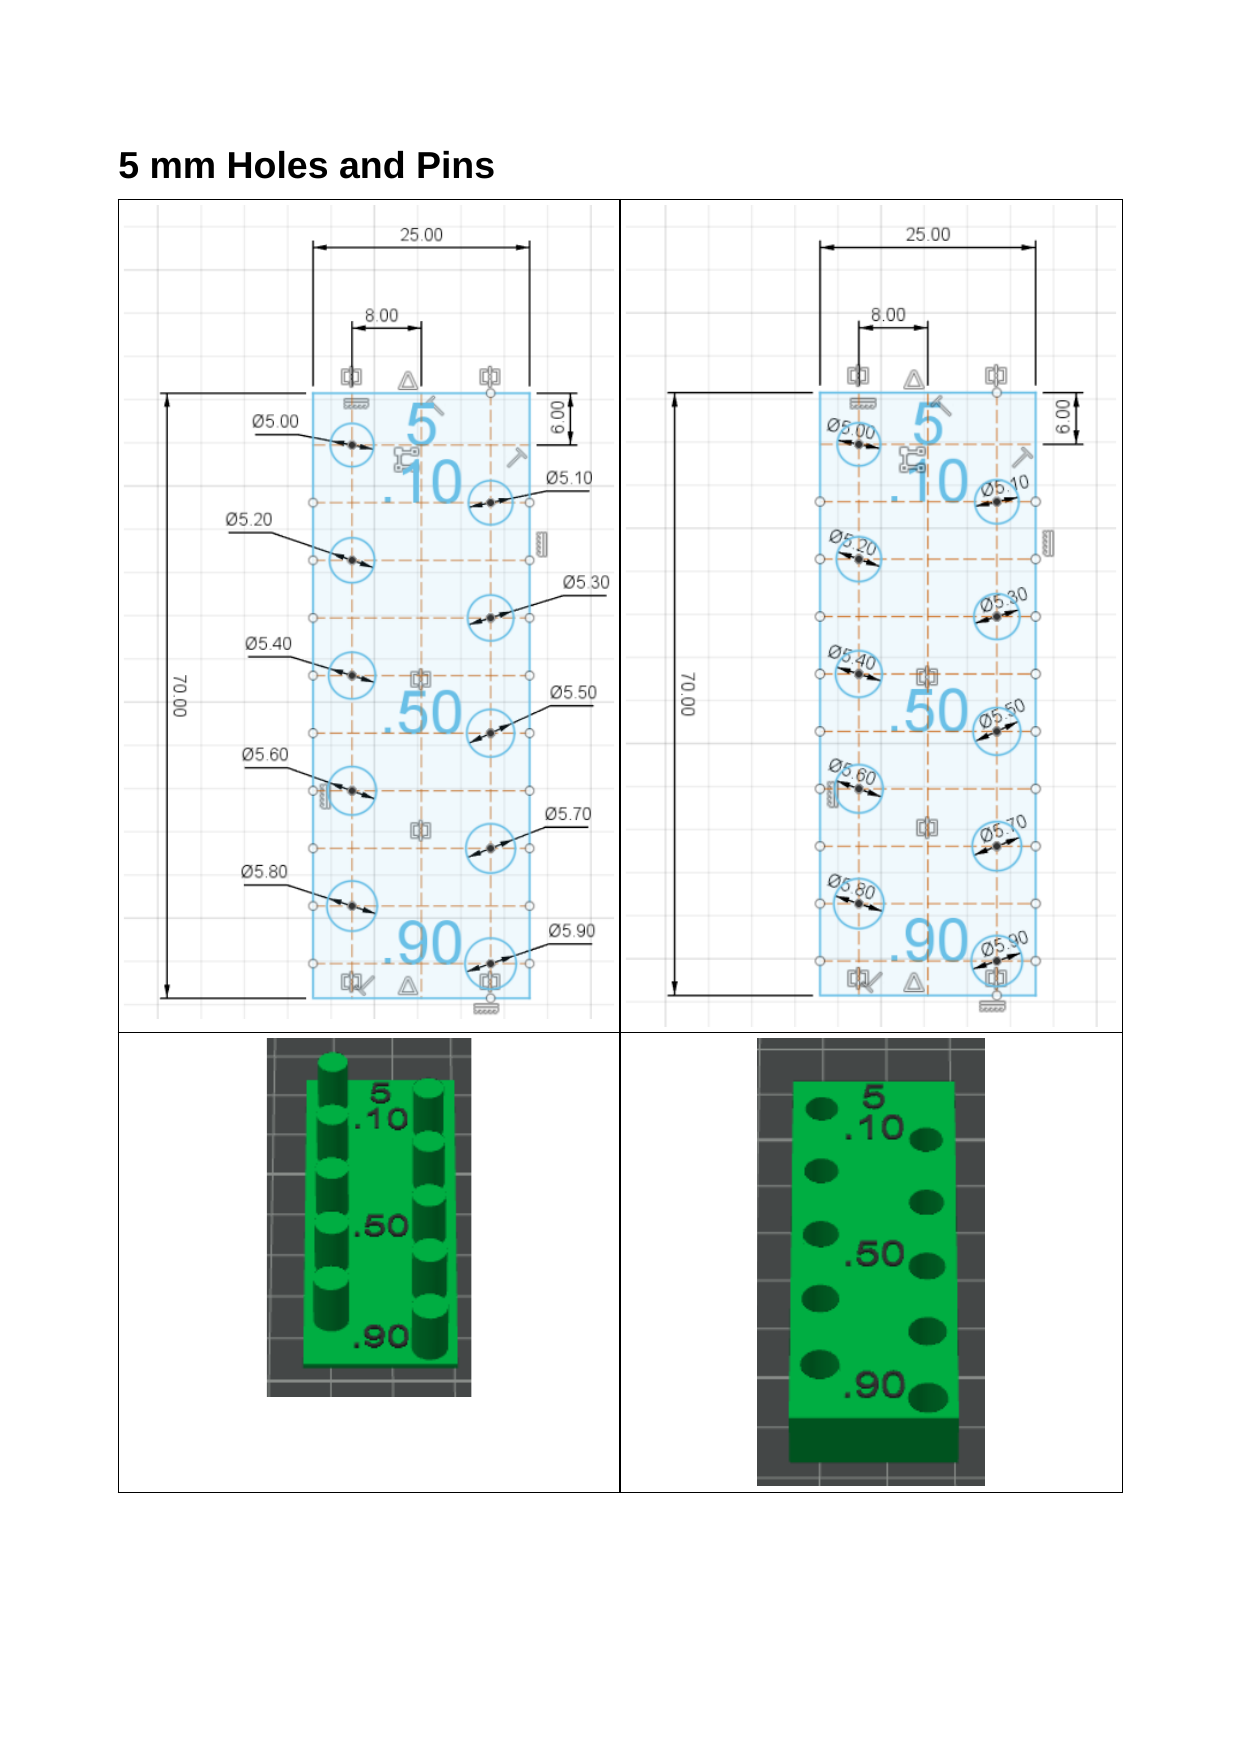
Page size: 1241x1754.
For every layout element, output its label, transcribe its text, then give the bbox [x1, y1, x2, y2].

table_cell [119, 1033, 619, 1492]
table_cell [621, 1033, 1122, 1492]
picture [757, 1038, 985, 1486]
picture [123, 205, 615, 1019]
table_header [621, 200, 1122, 1032]
picture [266, 1038, 472, 1397]
table_header [119, 200, 619, 1032]
subtitle 5 mm Holes and Pins [118, 143, 1122, 186]
picture [625, 205, 1117, 1027]
